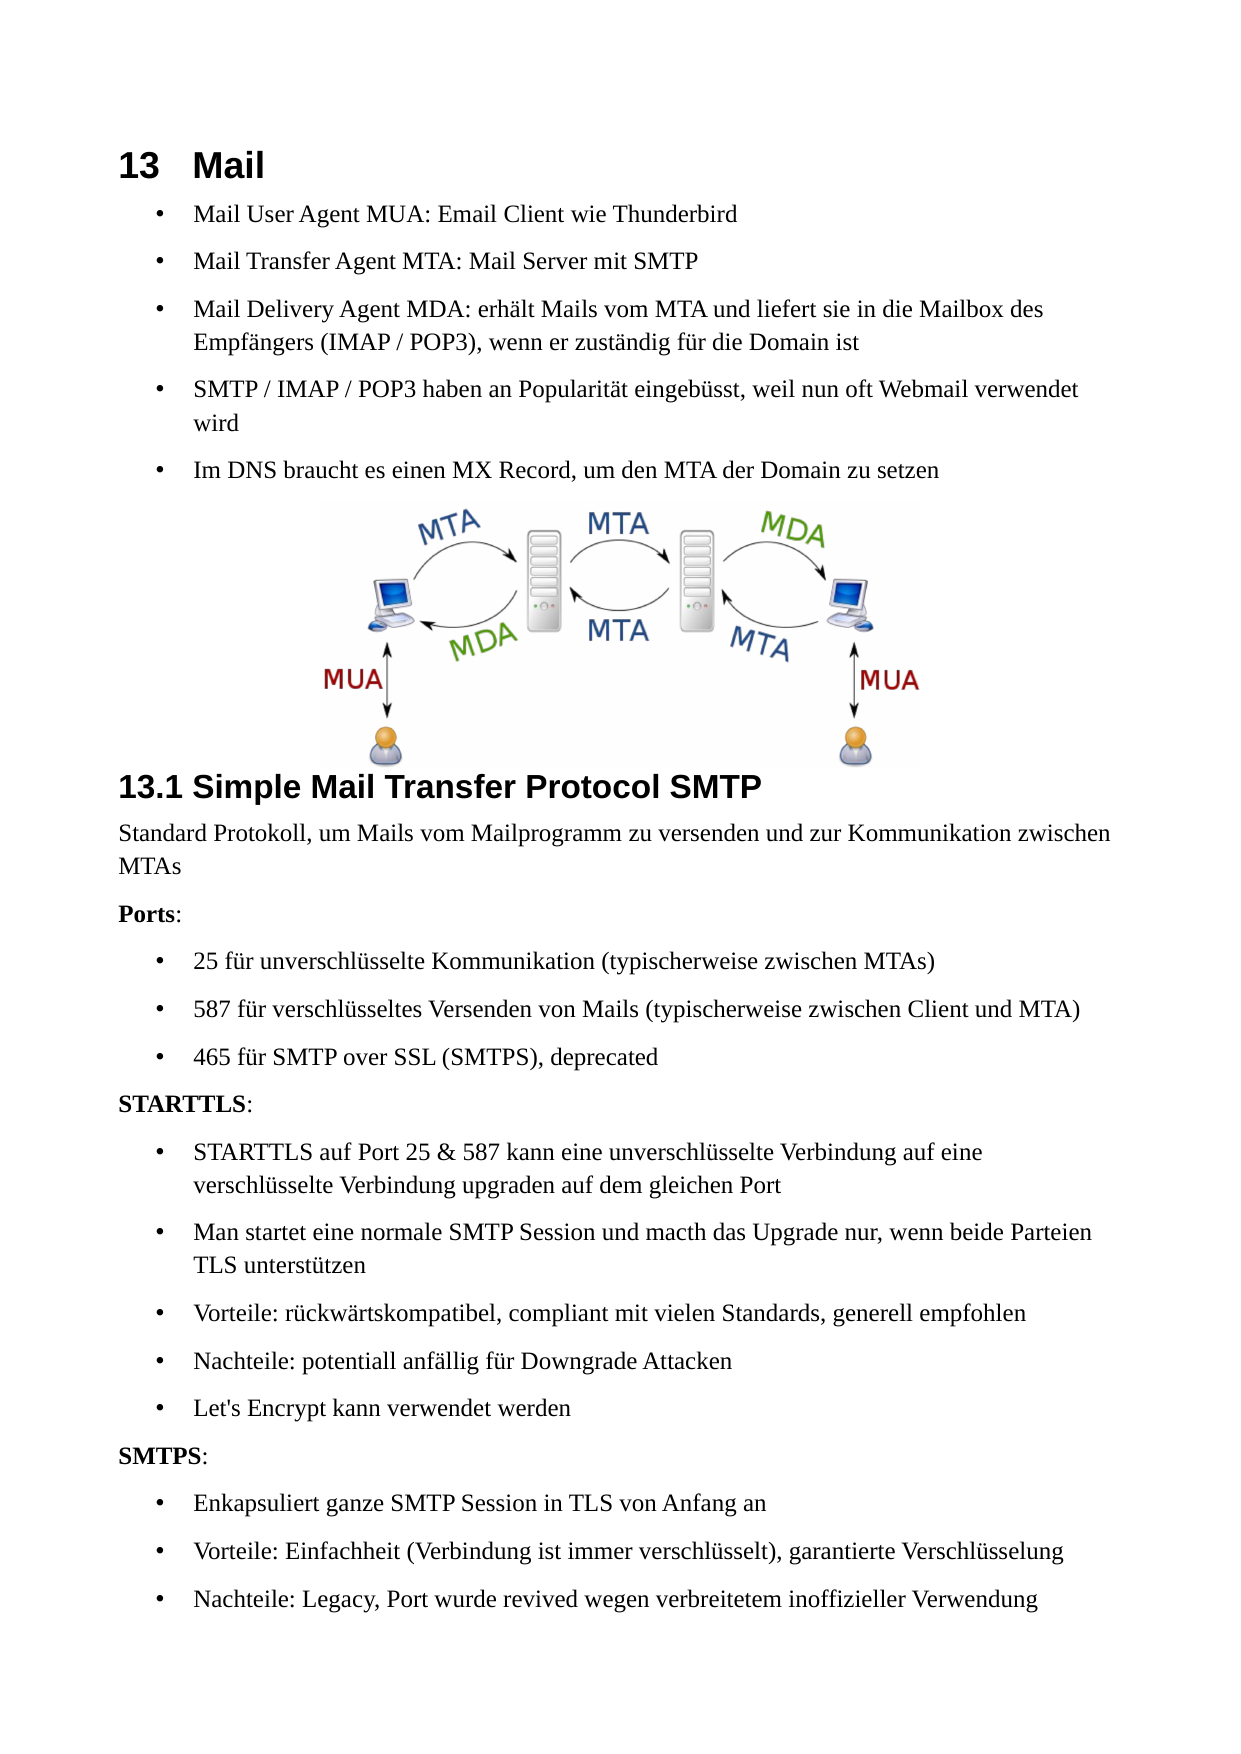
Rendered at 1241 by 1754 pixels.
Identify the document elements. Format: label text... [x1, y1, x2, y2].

list Man startet eine normale SMTP Session und macth das Upgrade nur, wenn beide Parteien TLS unterstützen [156, 1217, 1122, 1279]
list Let's Encrypt kann verwendet werden [156, 1393, 1122, 1422]
list SMTP / IMAP / POP3 haben an Popularität eingebüsst, weil nun oft Webmail verwendet wird [156, 374, 1122, 436]
list STARTTLS auf Port 25 & 587 kann eine unverschlüsselte Verbindung auf eine verschlüsselte Verbindung upgraden auf dem gleichen Port [156, 1137, 1122, 1199]
list 587 für verschlüsseltes Versenden von Mails (typischerweise zwischen Client und MTA) [156, 994, 1122, 1023]
list Vorteile: rückwärtskompatibel, compliant mit vielen Standards, generell empfohlen [156, 1298, 1122, 1327]
picture [319, 502, 922, 768]
text STARTTLS: [118, 1089, 1122, 1118]
subtitle Mail [118, 143, 1122, 186]
text SMTPS: [118, 1441, 1122, 1470]
list Mail Delivery Agent MDA: erhält Mails vom MTA und liefert sie in die Mailbox des Empfängers (IMAP / POP3), wenn er zuständig für die Domain ist [156, 294, 1122, 356]
list Mail Transfer Agent MTA: Mail Server mit SMTP [156, 246, 1122, 275]
list Im DNS braucht es einen MX Record, um den MTA der Domain zu setzen [156, 455, 1122, 484]
list Nachteile: Legacy, Port wurde revived wegen verbreitetem inoffizieller Verwendung [156, 1584, 1122, 1612]
list 25 für unverschlüsselte Kommunikation (typischerweise zwischen MTAs) [156, 946, 1122, 975]
list Vorteile: Einfachheit (Verbindung ist immer verschlüsselt), garantierte Verschlüsselung [156, 1536, 1122, 1565]
list Enkapsuliert ganze SMTP Session in TLS von Anfang an [156, 1488, 1122, 1517]
list Mail User Agent MUA: Email Client wie Thunderbird [156, 199, 1122, 227]
text Standard Protokoll, um Mails vom Mailprogramm zu versenden und zur Kommunikation zwischen MTAs [118, 818, 1122, 880]
list Nachteile: potentiall anfällig für Downgrade Attacken [156, 1346, 1122, 1374]
subtitle Simple Mail Transfer Protocol SMTP [118, 524, 1122, 806]
list 465 für SMTP over SSL (SMTPS), deprecated [156, 1042, 1122, 1070]
text Ports: [118, 899, 1122, 928]
